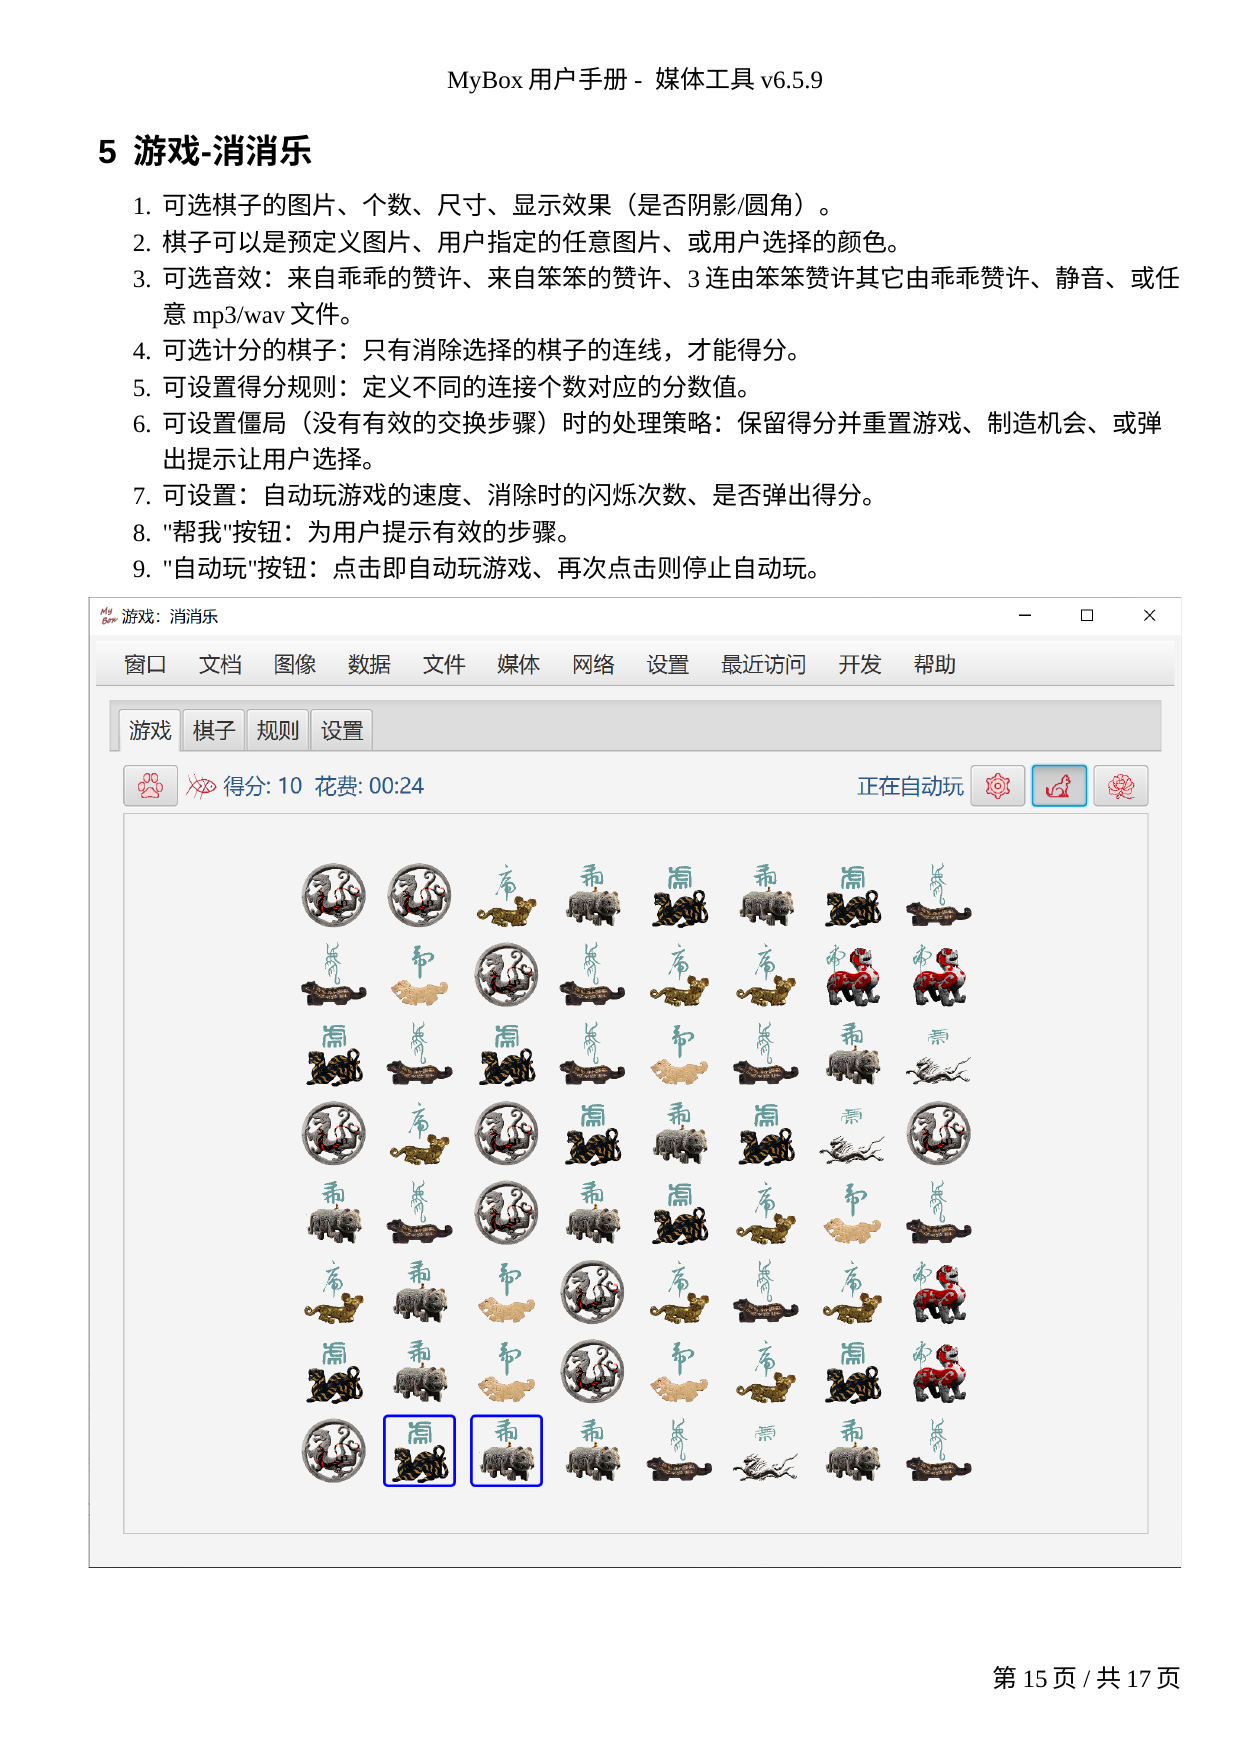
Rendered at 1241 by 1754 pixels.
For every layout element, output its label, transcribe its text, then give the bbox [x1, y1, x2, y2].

picture [88, 597, 1182, 1568]
list 棋子可以是预定义图片、用户指定的任意图片、或用户选择的颜色。 [133, 222, 1181, 258]
list 可选计分的棋子：只有消除选择的棋子的连线，才能得分。 [133, 331, 1181, 367]
list 可设置得分规则：定义不同的连接个数对应的分数值。 [133, 367, 1181, 403]
list 可设置：自动玩游戏的速度、消除时的闪烁次数、是否弹出得分。 [133, 476, 1181, 512]
list 可选音效：来自乖乖的赞许、来自笨笨的赞许、3连由笨笨赞许其它由乖乖赞许、静音、或任意mp3/wav文件。 [133, 258, 1181, 331]
subtitle 游戏-消消乐 [88, 125, 1181, 173]
list "帮我"按钮：为用户提示有效的步骤。 [133, 512, 1181, 548]
list "自动玩"按钮：点击即自动玩游戏、再次点击则停止自动玩。 [133, 548, 1181, 584]
list 可设置僵局（没有有效的交换步骤）时的处理策略：保留得分并重置游戏、制造机会、或弹出提示让用户选择。 [133, 403, 1181, 476]
list 可选棋子的图片、个数、尺寸、显示效果（是否阴影/圆角）。 [133, 186, 1181, 222]
